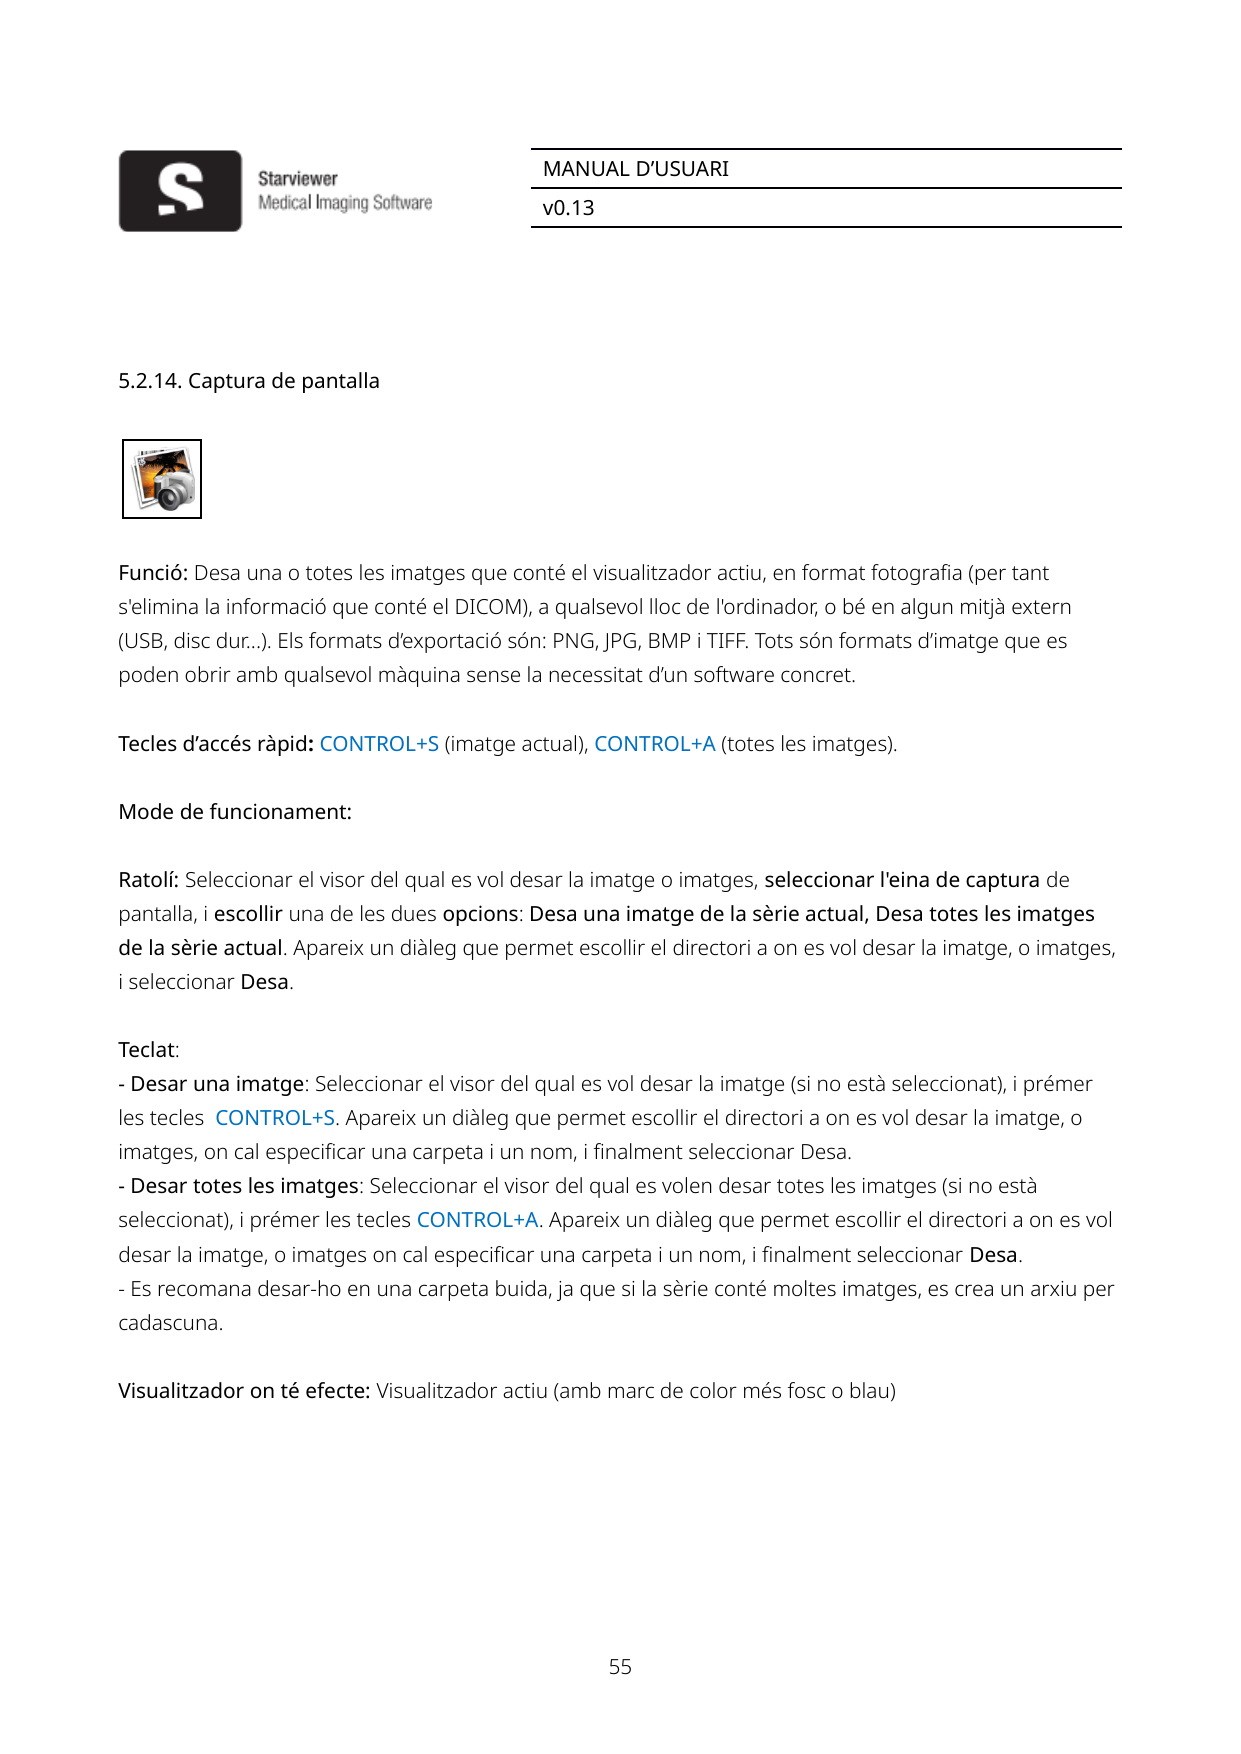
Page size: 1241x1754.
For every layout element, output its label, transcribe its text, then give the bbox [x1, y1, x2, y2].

text Visualitzador on té efecte: Visualitzador actiu (amb marc de color més fosc o blau) [118, 1376, 1122, 1404]
text - Es recomana desar-ho en una carpeta buida, ja que si la sèrie conté moltes imatges, es crea un arxiu per cadascuna. [118, 1274, 1122, 1336]
subtitle Captura de pantalla [118, 366, 1122, 395]
text Teclat: [118, 1035, 1122, 1064]
text Tecles d’accés ràpid: CONTROL+S (imatge actual), CONTROL+A (totes les imatges). [118, 729, 1122, 757]
text - Desar totes les imatges: Seleccionar el visor del qual es volen desar totes les imatges (si no està seleccionat), i prémer les tecles CONTROL+A. Apareix un diàleg que permet escollir el directori a on es vol desar la imatge, o imatges on cal especificar una carpeta i un nom, i finalment seleccionar Desa. [118, 1172, 1122, 1268]
text Ratolí: Seleccionar el visor del qual es vol desar la imatge o imatges, seleccionar l'eina de captura de pantalla, i escollir una de les dues opcions: Desa una imatge de la sèrie actual, Desa totes les imatges de la sèrie actual. Apareix un diàleg que permet escollir el directori a on es vol desar la imatge, o imatges, i seleccionar Desa. [118, 865, 1122, 996]
text Mode de funcionament: [118, 797, 1122, 825]
picture [127, 443, 198, 514]
text - Desar una imatge: Seleccionar el visor del qual es vol desar la imatge (si no està seleccionat), i prémer les tecles CONTROL+S. Apareix un diàleg que permet escollir el directori a on es vol desar la imatge, o imatges, on cal especificar una carpeta i un nom, i finalment seleccionar Desa. [118, 1069, 1122, 1166]
text Funció: Desa una o totes les imatges que conté el visualitzador actiu, en format fotografia (per tant s'elimina la informació que conté el DICOM), a qualsevol lloc de l'ordinador, o bé en algun mitjà extern (USB, disc dur...). Els formats d’exportació són: PNG, JPG, BMP i TIFF. Tots són formats d’imatge que es poden obrir amb qualsevol màquina sense la necessitat d’un software concret. [118, 558, 1122, 689]
